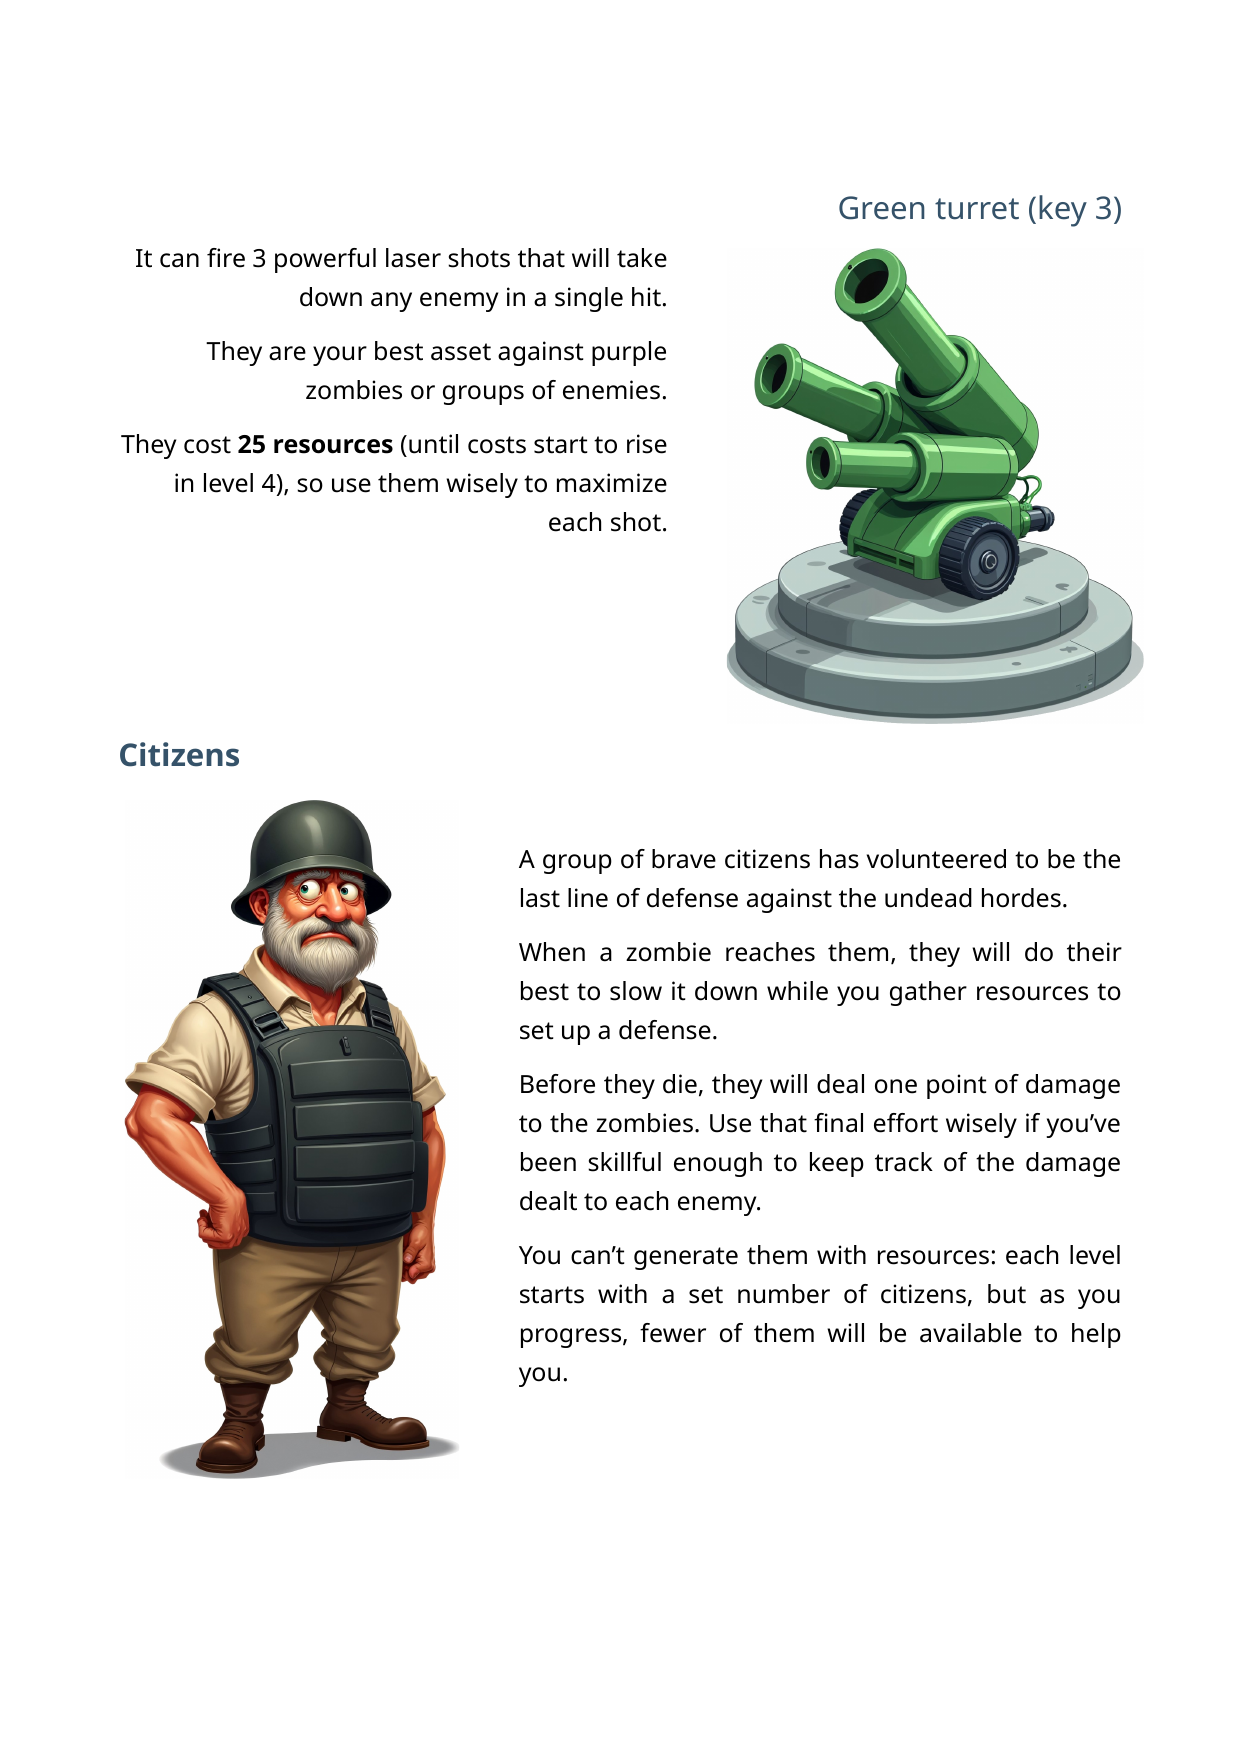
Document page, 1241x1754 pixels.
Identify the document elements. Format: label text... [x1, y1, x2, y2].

picture [124, 800, 460, 1479]
text They are your best asset against purple zombies or groups of enemies. [118, 334, 726, 407]
text They cost 25 resources (until costs start to rise in level 4), so use them wisely to maximize each shot. [118, 427, 726, 539]
picture [726, 248, 1144, 724]
text Before they die, they will deal one point of damage to the zombies. Use that final effort wisely if you’ve been skillful enough to keep track of the damage dealt to each enemy. [460, 1066, 1122, 1218]
text It can fire 3 powerful laser shots that will take down any enemy in a single hit. [118, 241, 1122, 314]
text A group of brave citizens has volunteered to be the last line of defense against the undead hordes. [460, 841, 1122, 914]
subtitle Green turret (key 3) [118, 186, 1122, 228]
text You can’t generate them with resources: each level starts with a set number of citizens, but as you progress, fewer of them will be available to help you. [460, 1238, 1122, 1389]
text When a zombie reaches them, they will do their best to slow it down while you gather resources to set up a defense. [460, 934, 1122, 1047]
subtitle Citizens [118, 732, 1122, 775]
